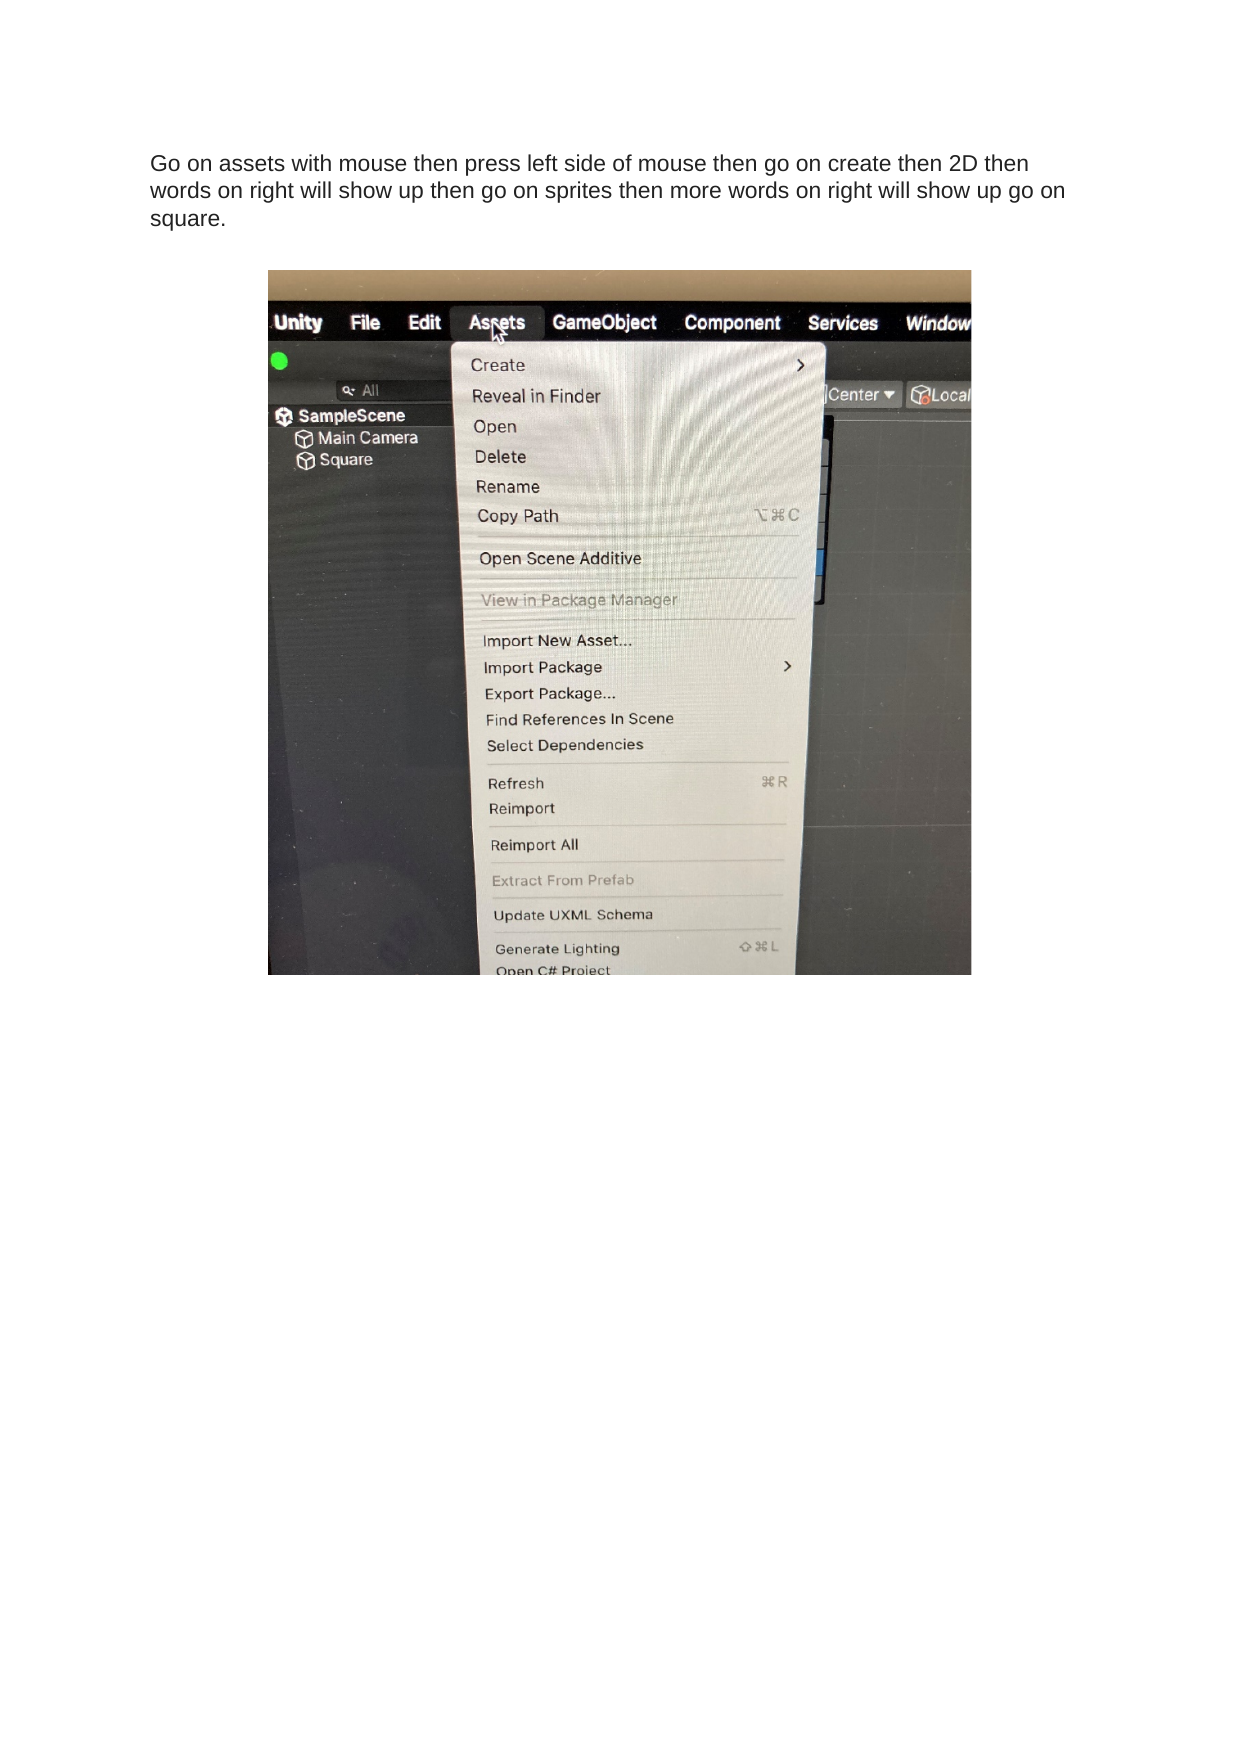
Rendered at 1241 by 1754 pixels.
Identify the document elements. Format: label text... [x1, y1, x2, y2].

text Go on assets with mouse then press left side of mouse then go on create then 2D then words on right will show up then go on sprites then more words on right will show up go on square. [150, 150, 1090, 231]
